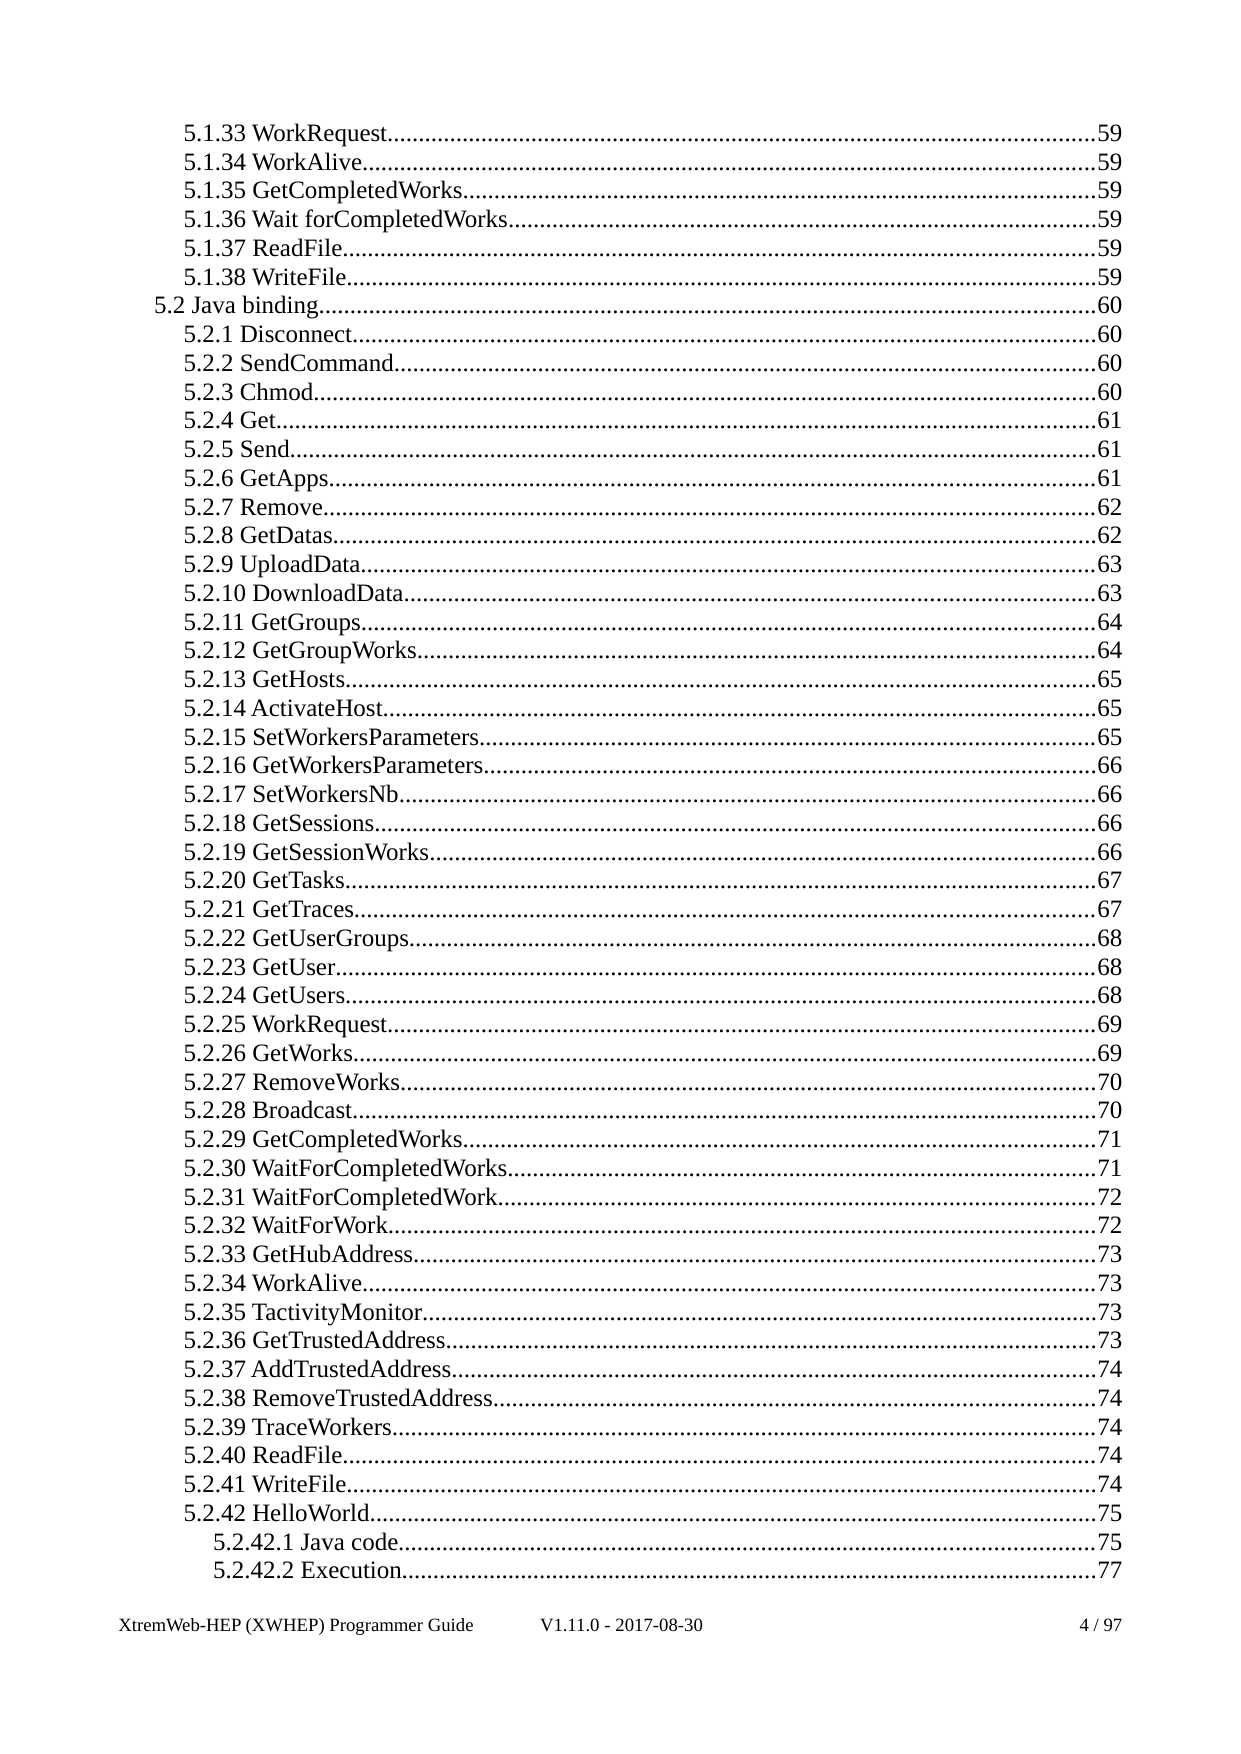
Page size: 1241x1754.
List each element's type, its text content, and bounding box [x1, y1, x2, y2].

text 5.2.7 Remove 62 [177, 492, 1122, 521]
text 5.2.17 SetWorkersNb 66 [177, 779, 1122, 808]
text 5.2.42.1 Java code 75 [207, 1527, 1122, 1556]
text 5.2.40 ReadFile 74 [177, 1441, 1122, 1469]
text 5.2.42 HelloWorld 75 [177, 1498, 1122, 1527]
text 5.2.37 AddTrustedAddress 74 [177, 1354, 1122, 1383]
text 5.2.24 GetUsers 68 [177, 981, 1122, 1009]
text 5.1.36 Wait forCompletedWorks 59 [177, 204, 1122, 233]
text 5.2.42.2 Execution 77 [207, 1556, 1122, 1584]
text 5.2.20 GetTasks 67 [177, 866, 1122, 894]
text 5.2.1 Disconnect 60 [177, 319, 1122, 348]
text 5.2.12 GetGroupWorks 64 [177, 636, 1122, 664]
text 5.2.27 RemoveWorks 70 [177, 1067, 1122, 1096]
text 5.2.41 WriteFile 74 [177, 1469, 1122, 1498]
text 5.1.34 WorkAlive 59 [177, 147, 1122, 176]
text 5.1.35 GetCompletedWorks 59 [177, 176, 1122, 204]
text 5.2.16 GetWorkersParameters 66 [177, 751, 1122, 779]
text 5.2.33 GetHubAddress 73 [177, 1239, 1122, 1268]
text 5.2.5 Send 61 [177, 434, 1122, 463]
text 5.2.2 SendCommand 60 [177, 348, 1122, 377]
text 5.2.25 WorkRequest 69 [177, 1009, 1122, 1038]
text 5.2.29 GetCompletedWorks 71 [177, 1124, 1122, 1153]
text 5.2.11 GetGroups 64 [177, 607, 1122, 636]
text 5.2.28 Broadcast 70 [177, 1096, 1122, 1124]
text 5.2.14 ActivateHost 65 [177, 693, 1122, 722]
text 5.1.38 WriteFile 59 [177, 262, 1122, 291]
text 5.2.4 Get 61 [177, 406, 1122, 434]
text 5.2.15 SetWorkersParameters 65 [177, 722, 1122, 751]
text 5.2.6 GetApps 61 [177, 463, 1122, 492]
text 5.2.21 GetTraces 67 [177, 894, 1122, 923]
text 5.2.22 GetUserGroups 68 [177, 923, 1122, 952]
text 5.2.8 GetDatas 62 [177, 521, 1122, 549]
text 5.2.10 DownloadData 63 [177, 578, 1122, 607]
text 5.2.18 GetSessions 66 [177, 808, 1122, 837]
text 5.2.30 WaitForCompletedWorks 71 [177, 1153, 1122, 1182]
text 5.2.23 GetUser 68 [177, 952, 1122, 981]
text 5.1.33 WorkRequest 59 [177, 118, 1122, 147]
text 5.2.31 WaitForCompletedWork 72 [177, 1182, 1122, 1211]
text 5.2.32 WaitForWork 72 [177, 1211, 1122, 1239]
text 5.2 Java binding 60 [148, 291, 1122, 319]
text 5.2.34 WorkAlive 73 [177, 1268, 1122, 1297]
text 5.2.38 RemoveTrustedAddress 74 [177, 1383, 1122, 1412]
text 5.2.13 GetHosts 65 [177, 664, 1122, 693]
text 5.2.36 GetTrustedAddress 73 [177, 1326, 1122, 1354]
text 5.2.26 GetWorks 69 [177, 1038, 1122, 1067]
text 5.1.37 ReadFile 59 [177, 233, 1122, 262]
text 5.2.19 GetSessionWorks 66 [177, 837, 1122, 866]
text 5.2.39 TraceWorkers 74 [177, 1412, 1122, 1441]
text 5.2.9 UploadData 63 [177, 549, 1122, 578]
text 5.2.35 TactivityMonitor 73 [177, 1297, 1122, 1326]
text 5.2.3 Chmod 60 [177, 377, 1122, 406]
